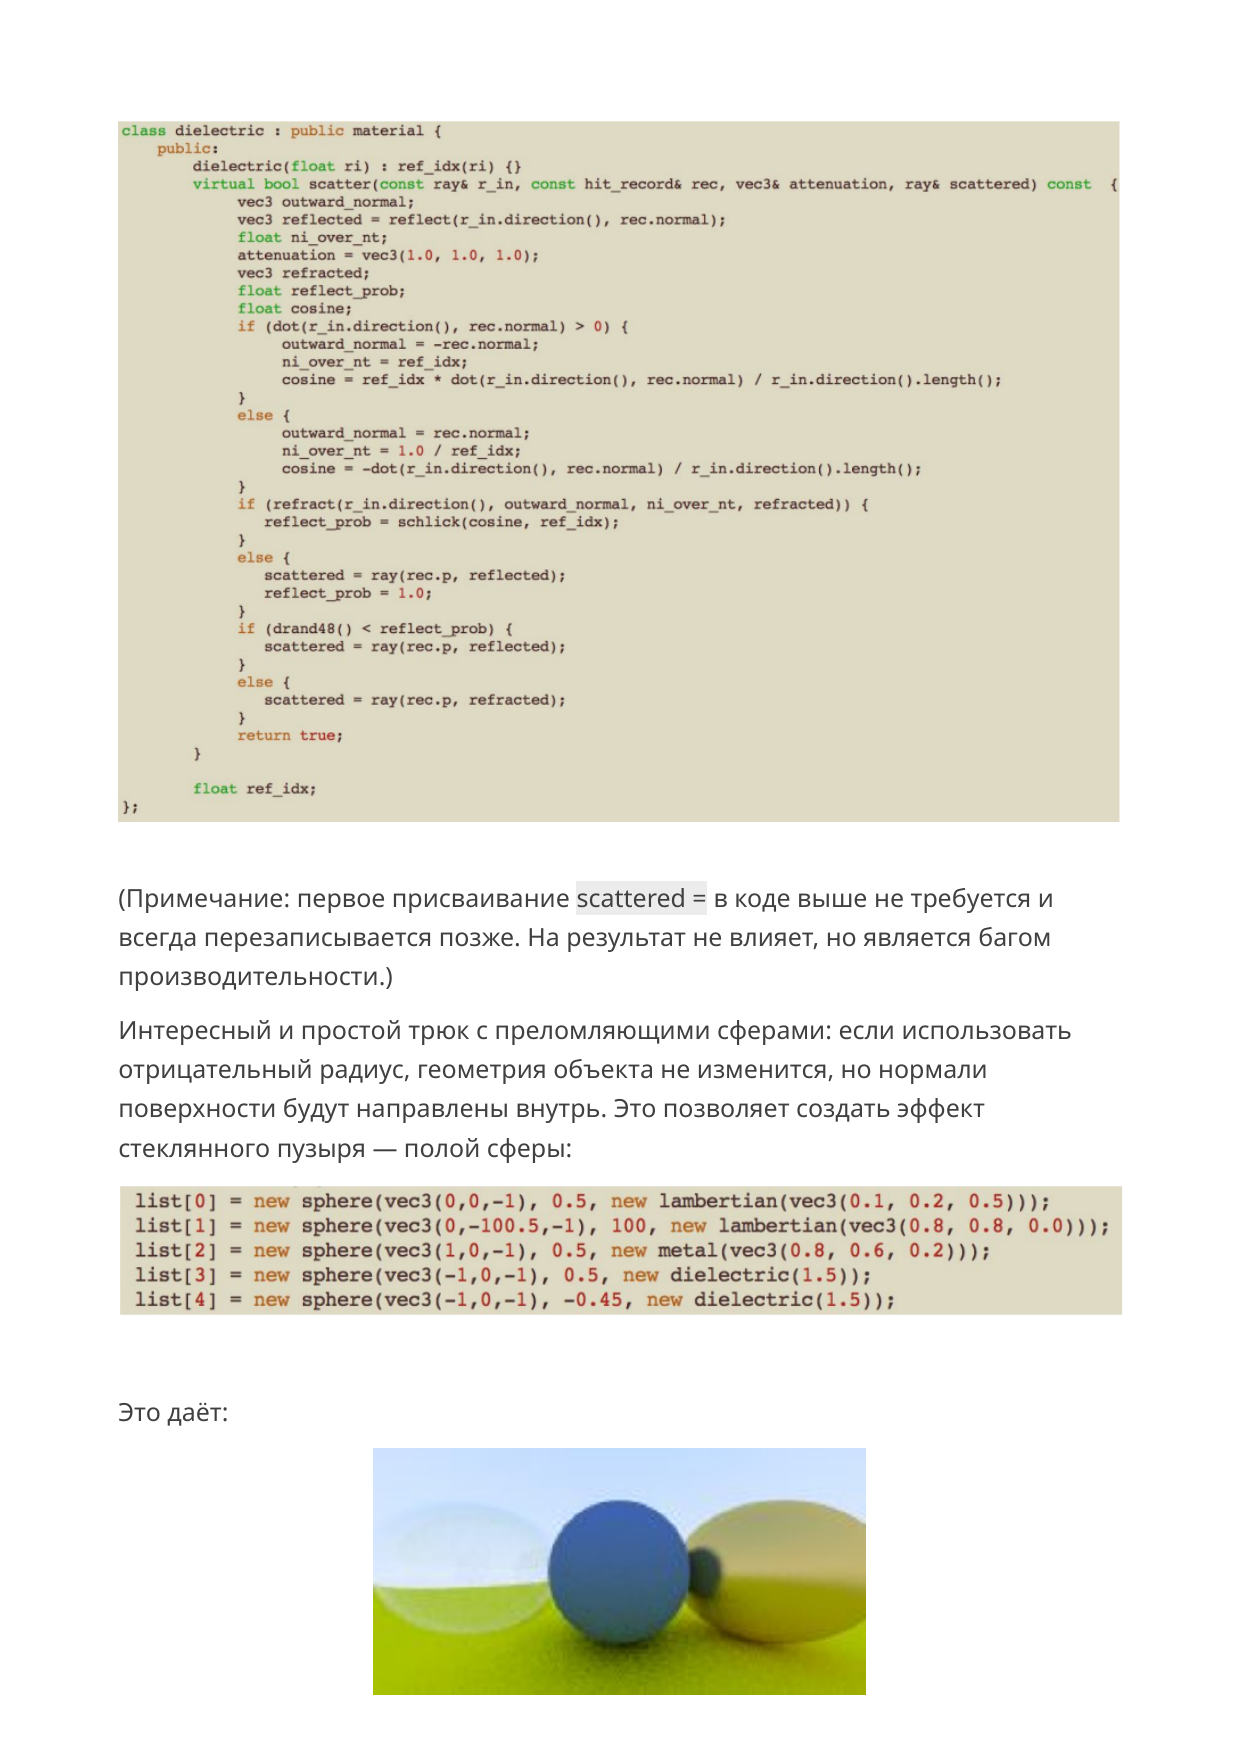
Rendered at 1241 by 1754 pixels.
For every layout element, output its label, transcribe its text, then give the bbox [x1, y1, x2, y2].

picture [118, 1184, 1123, 1317]
text Интересный и простой трюк с преломляющими сферами: если использовать отрицательный радиус, геометрия объекта не изменится, но нормали поверхности будут направлены внутрь. Это позволяет создать эффект стеклянного пузыря — полой сферы: [118, 1013, 1122, 1164]
picture [373, 1448, 868, 1695]
picture [118, 118, 1123, 822]
text Это даёт: [118, 1395, 1122, 1429]
text (Примечание: первое присваивание scattered = в коде выше не требуется и всегда перезаписывается позже. На результат не влияет, но является багом производительности.) [118, 881, 1122, 993]
